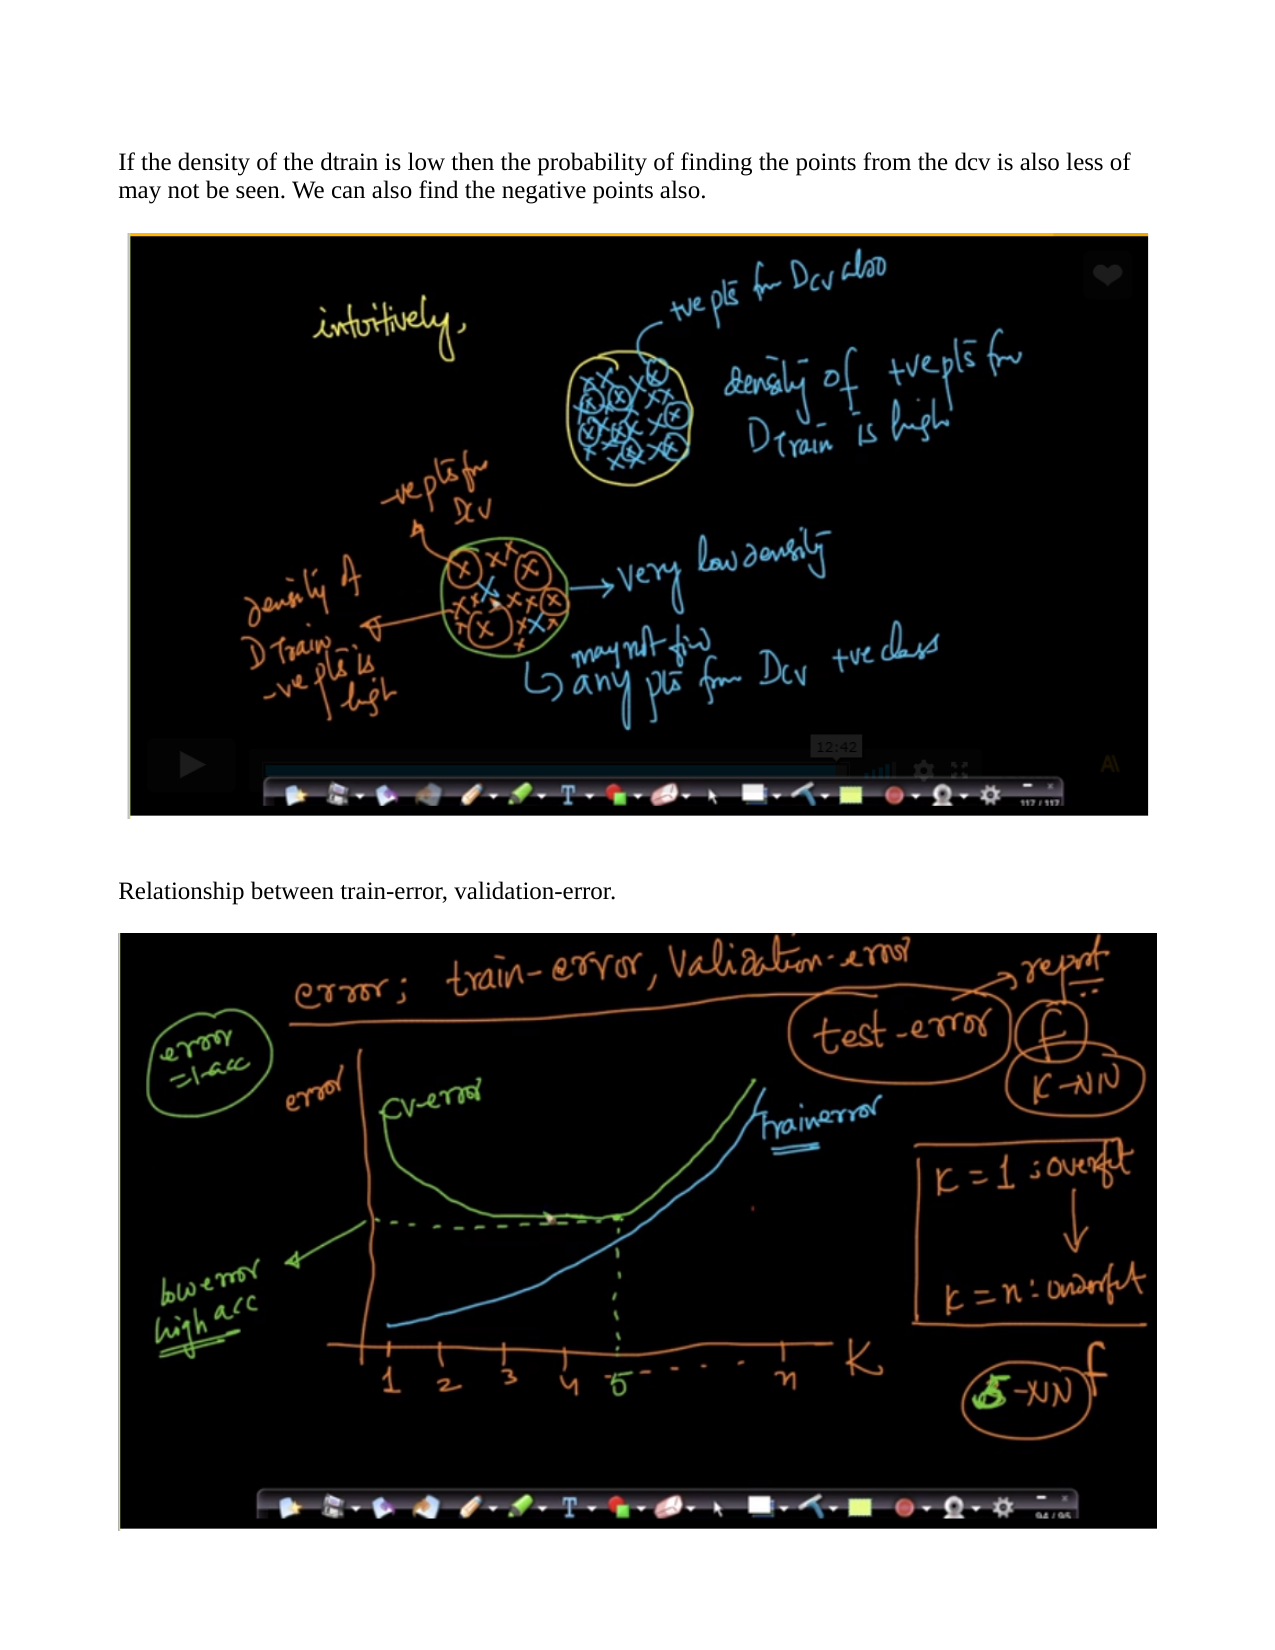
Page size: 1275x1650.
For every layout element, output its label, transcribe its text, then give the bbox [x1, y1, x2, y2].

picture [118, 933, 1157, 1531]
picture [126, 233, 1149, 819]
text If the density of the dtrain is low then the probability of finding the points from the dcv is also less of may not be seen. We can also find the negative points also. [118, 147, 1157, 204]
text Relationship between train-error, validation-error. [118, 876, 1157, 905]
